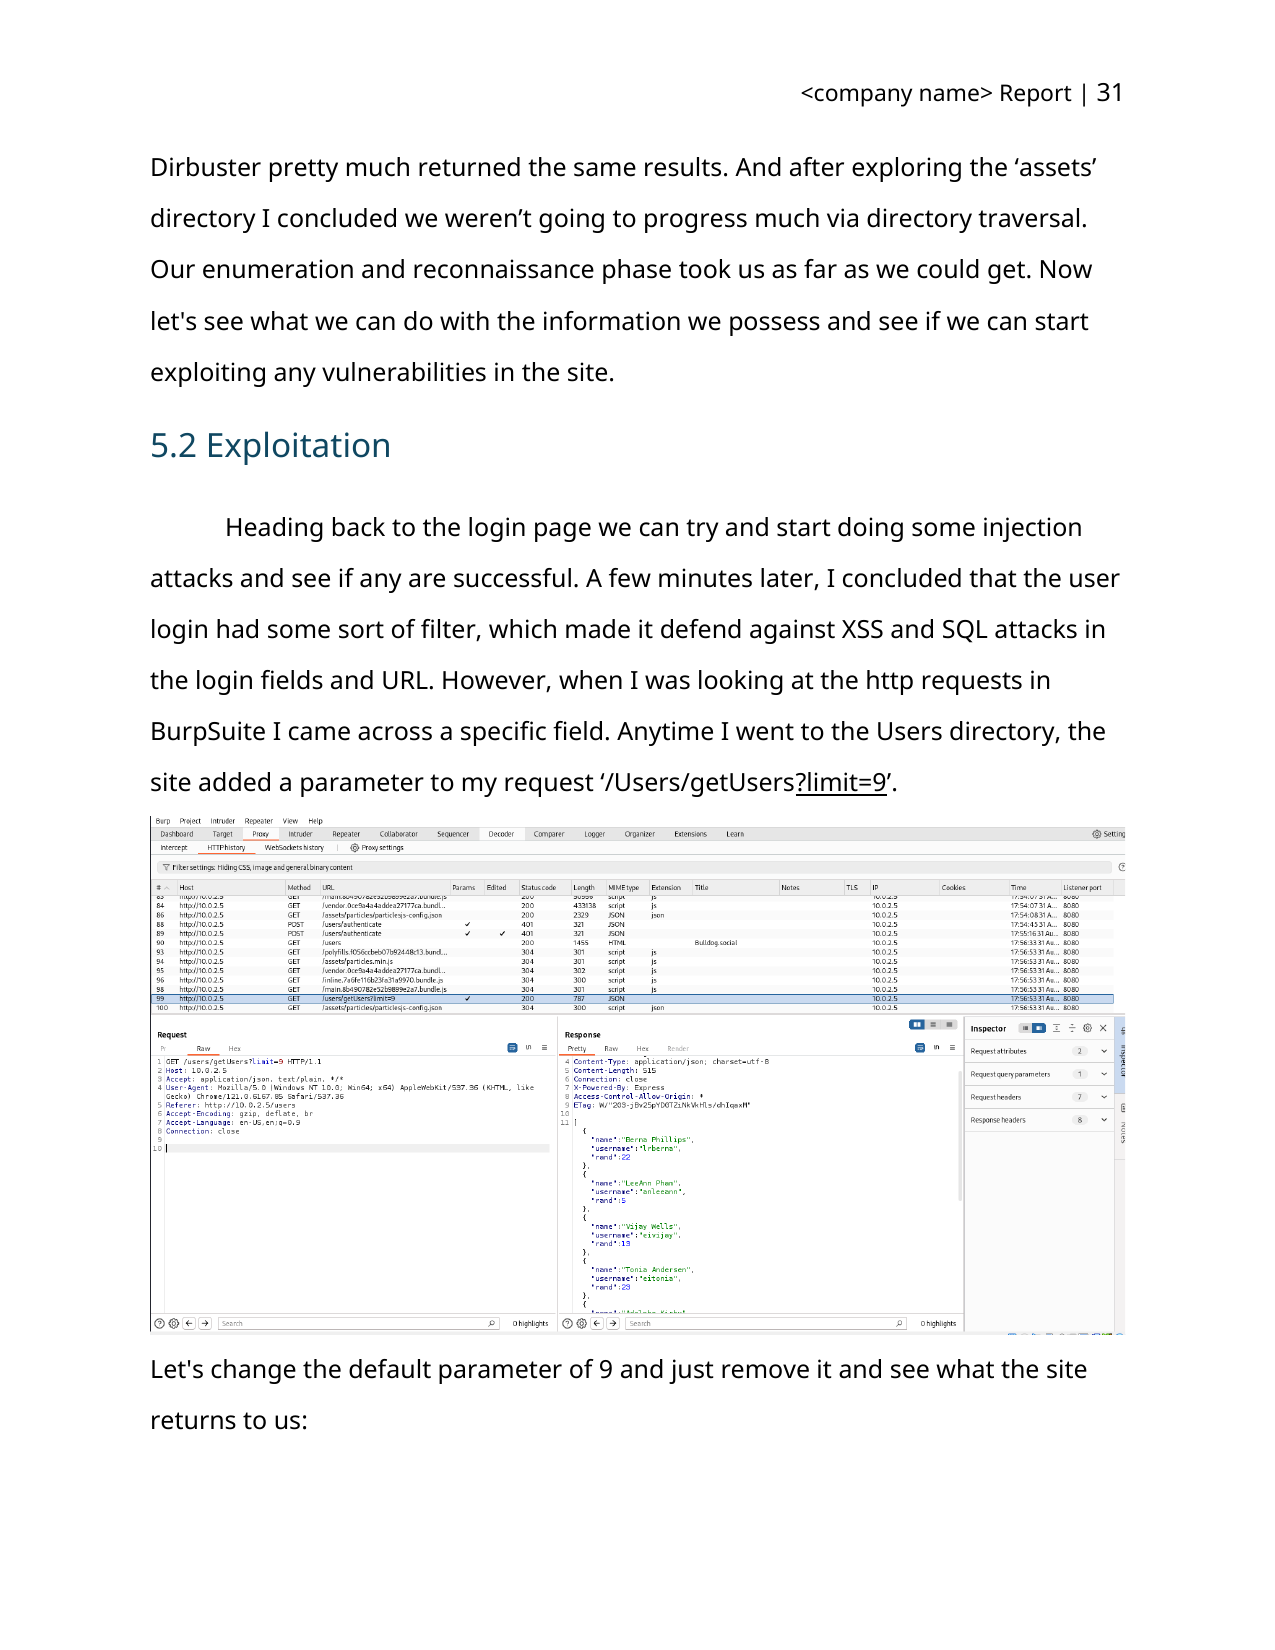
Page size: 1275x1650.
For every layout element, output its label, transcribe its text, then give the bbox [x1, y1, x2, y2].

subtitle 5.2 Exploitation [150, 422, 1125, 467]
picture [150, 816, 1125, 1335]
text Let's change the default parameter of 9 and just remove it and see what the site returns to us: [150, 1352, 1125, 1437]
text Heading back to the login page we can try and start doing some injection attacks and see if any are successful. A few minutes later, I concluded that the user login had some sort of filter, which made it defend against XSS and SQL attacks in the login fields and URL. However, when I was looking at the http requests in BurpSuite I came across a specific field. Anytime I went to the Users directory, the site added a parameter to my request ‘/Users/getUsers?limit=9’. [150, 510, 1125, 799]
text Dirbuster pretty much returned the same results. And after exploring the ‘assets’ directory I concluded we weren’t going to progress much via directory traversal. Our enumeration and reconnaissance phase took us as far as we could get. Now let's see what we can do with the information we possess and see if we can start exploiting any vulnerabilities in the site. [150, 150, 1125, 388]
